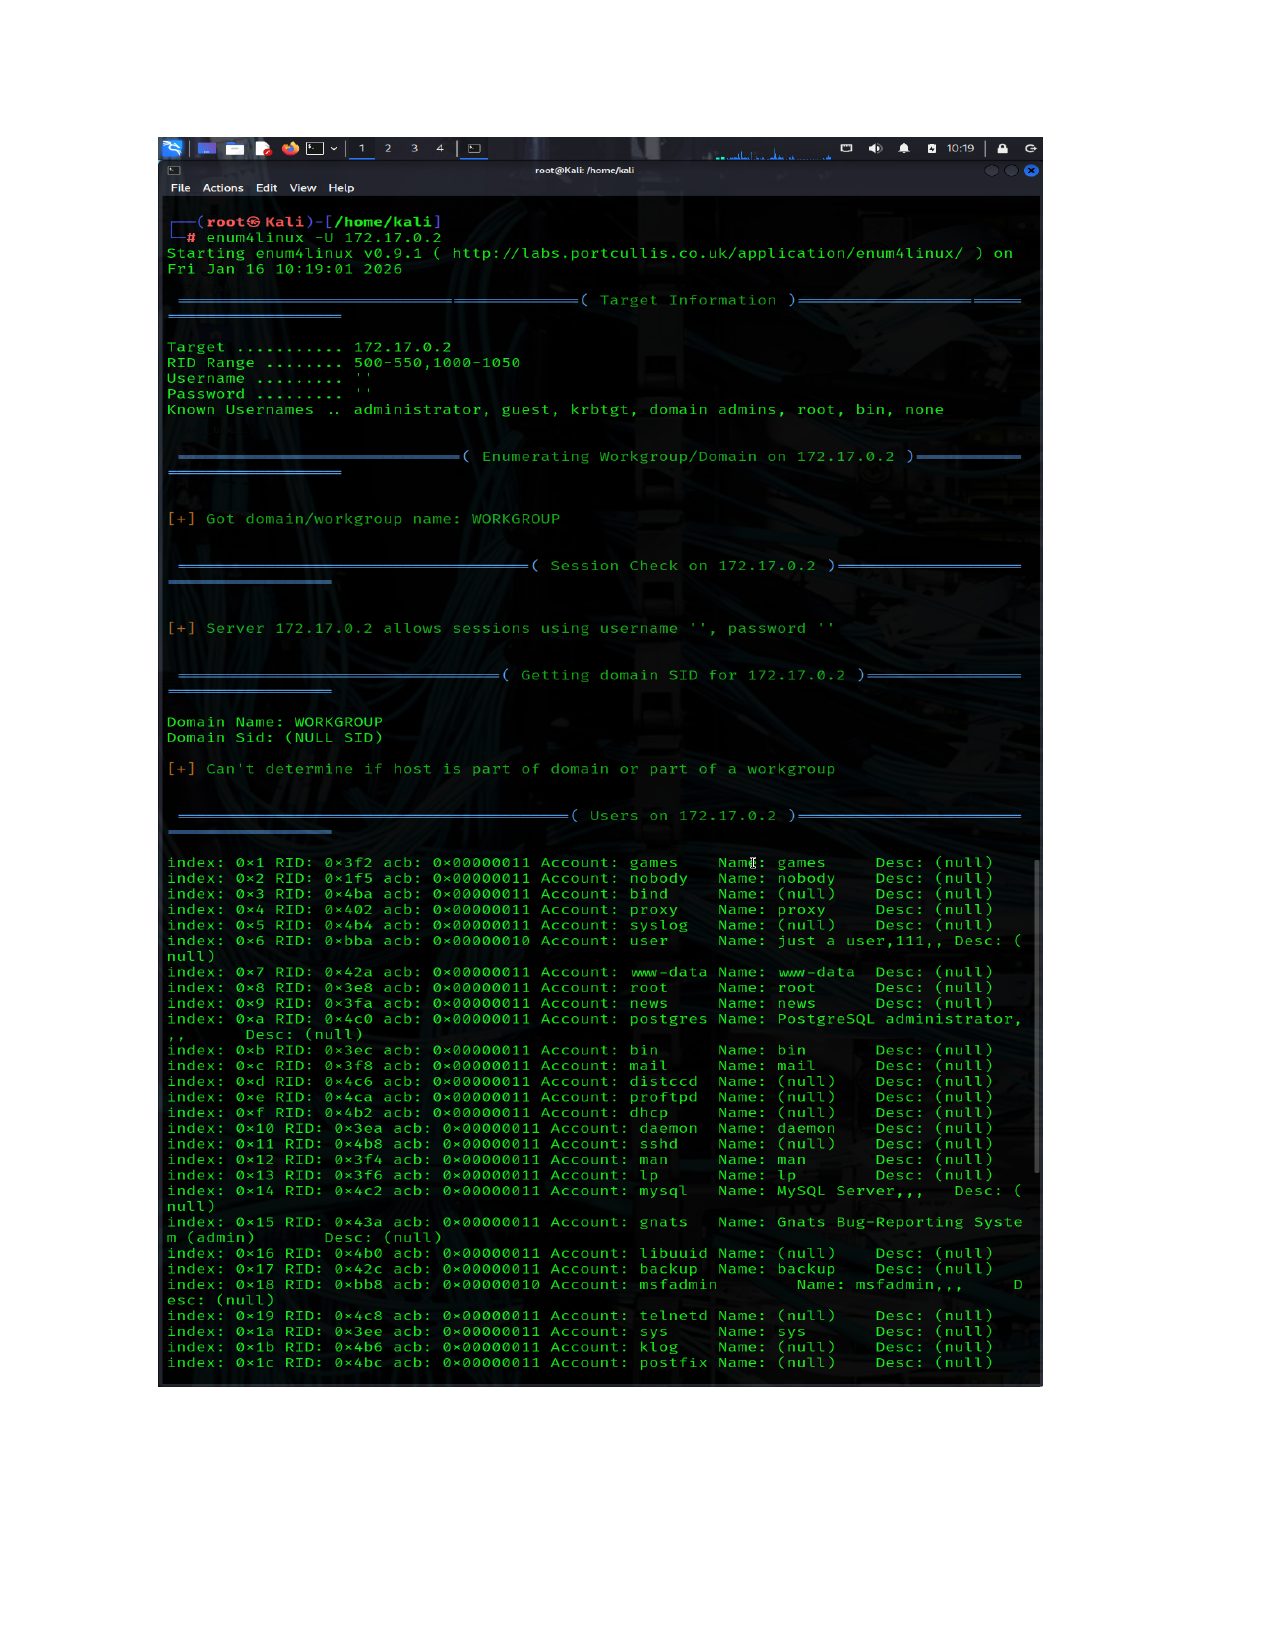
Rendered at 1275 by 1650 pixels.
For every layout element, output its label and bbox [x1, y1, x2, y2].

picture [158, 137, 1043, 1387]
